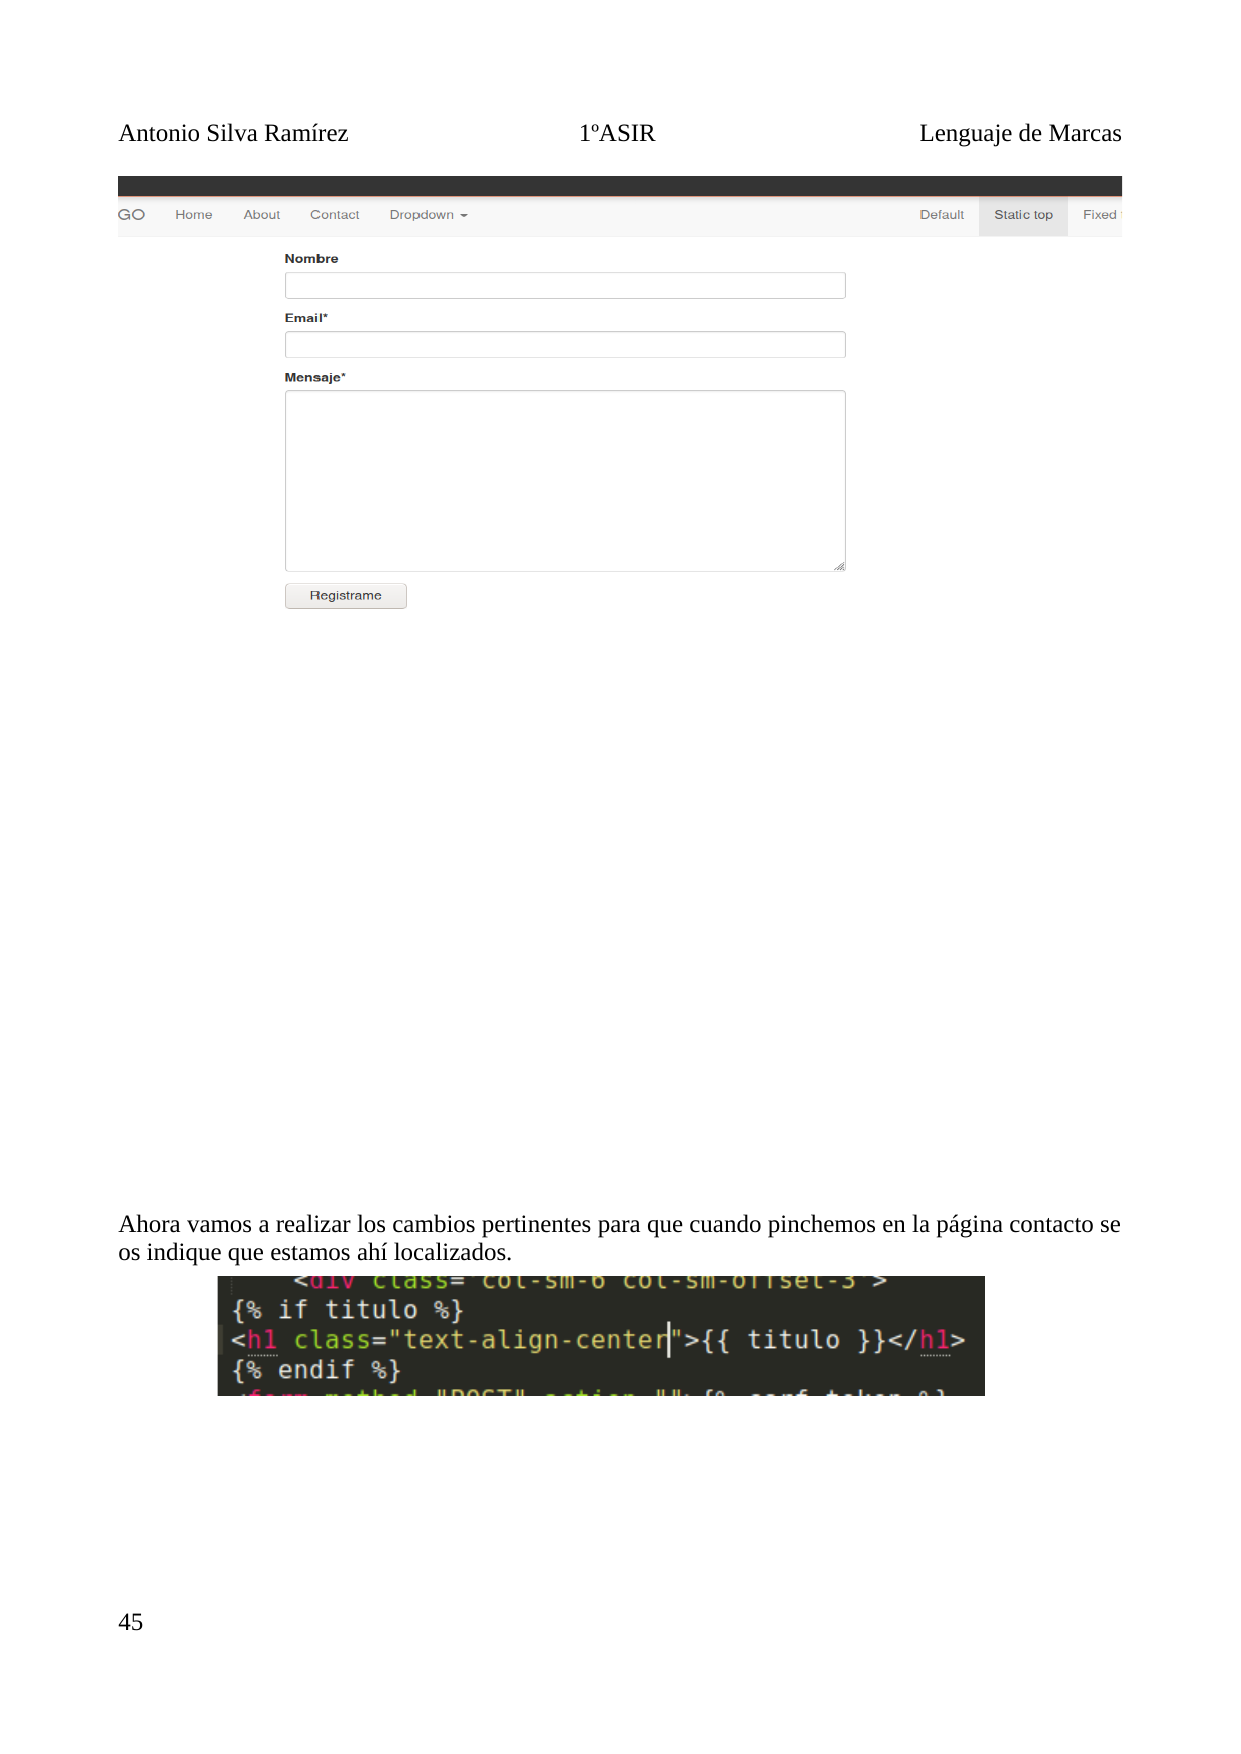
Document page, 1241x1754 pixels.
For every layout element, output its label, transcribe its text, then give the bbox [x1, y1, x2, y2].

picture [118, 176, 1123, 749]
picture [217, 1276, 985, 1396]
text Ahora vamos a realizar los cambios pertinentes para que cuando pinchemos en la página contacto se os indique que estamos ahí localizados. [118, 1209, 1122, 1266]
